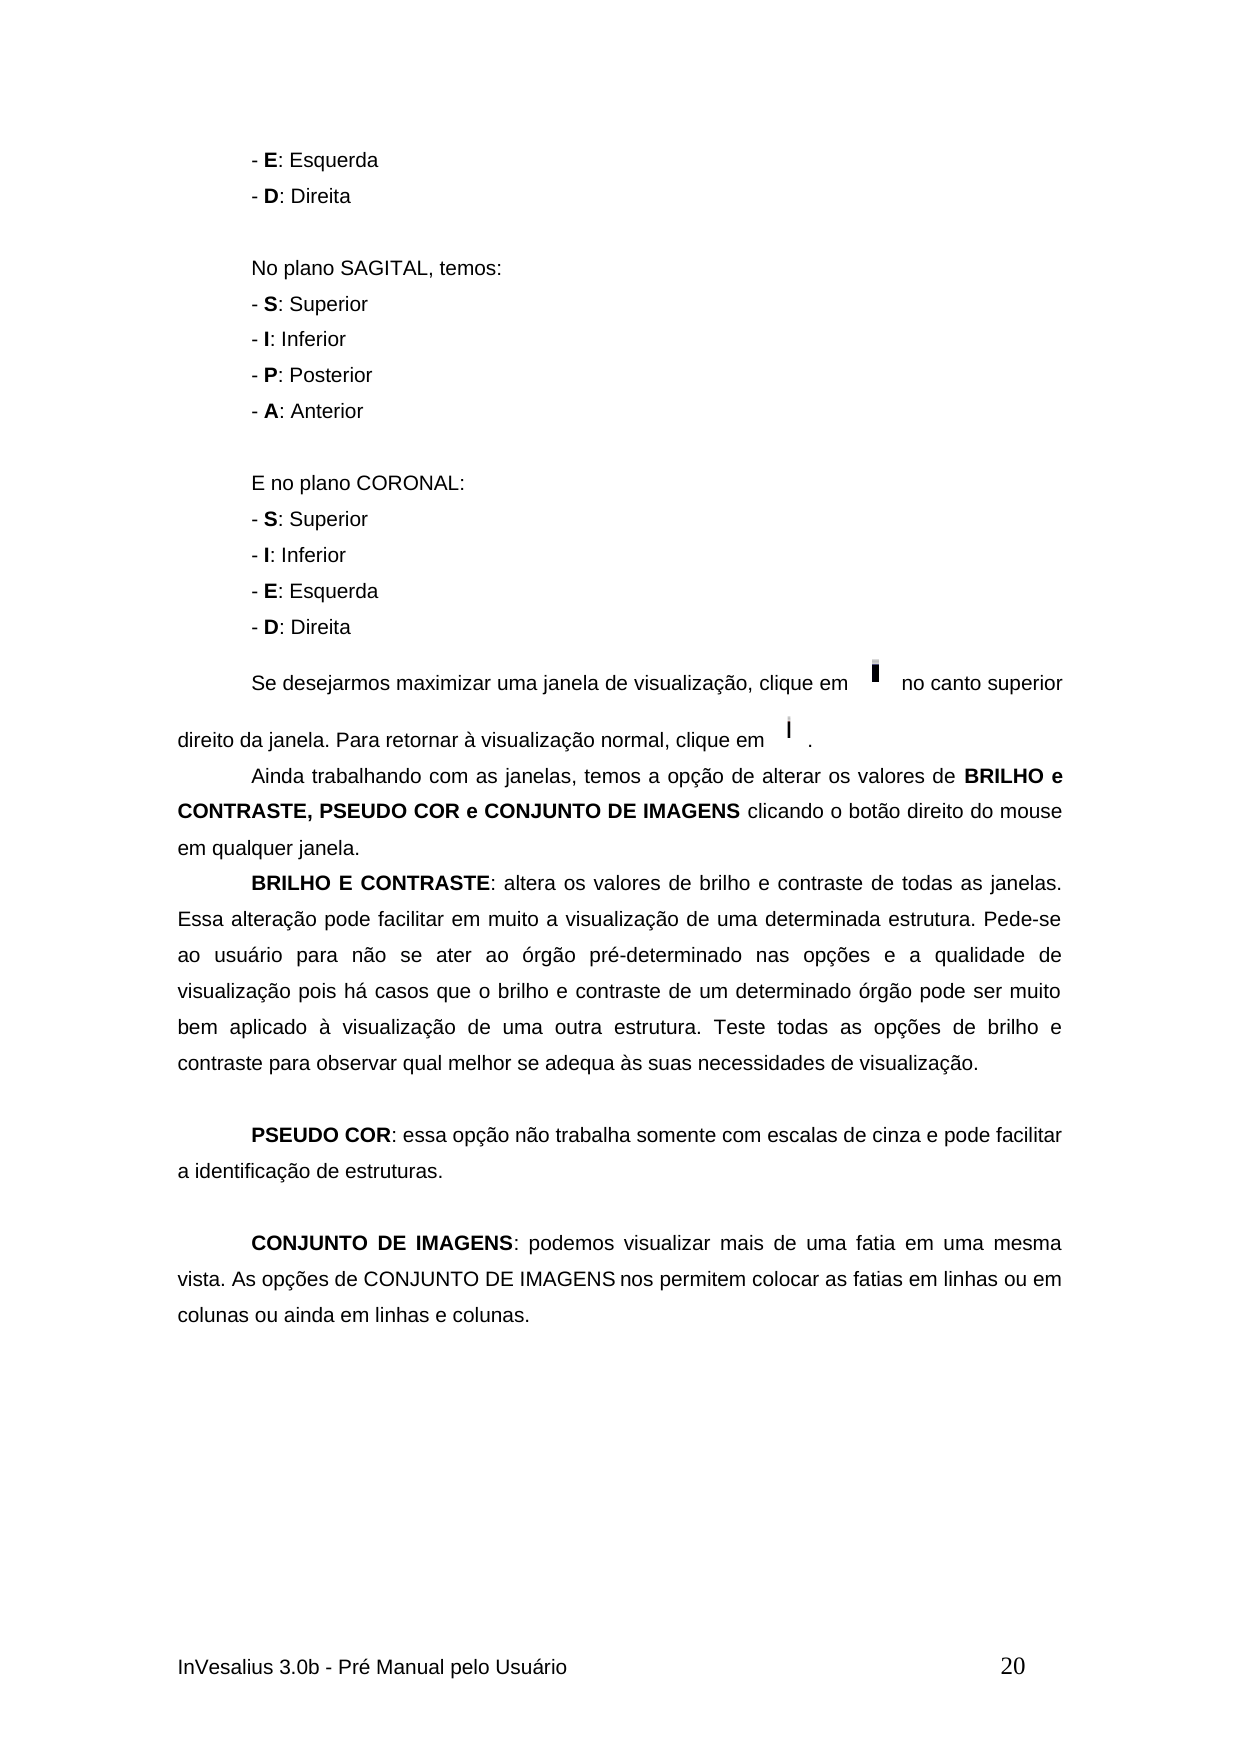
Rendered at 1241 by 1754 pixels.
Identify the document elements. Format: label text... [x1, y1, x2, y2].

text No plano SAGITAL, temos: [177, 255, 1063, 279]
text BRILHO E CONTRASTE: altera os valores de brilho e contraste de todas as janelas. Essa alteração pode facilitar em muito a visualização de uma determinada estrutura. Pede-se ao usuário para não se ater ao órgão pré-determinado nas opções e a qualidade de visualização pois há casos que o brilho e contraste de um determinado órgão pode ser muito bem aplicado à visualização de uma outra estrutura. Teste todas as opções de brilho e contraste para observar qual melhor se adequa às suas necessidades de visualização. [177, 871, 1063, 1075]
text - D: Direita [177, 183, 1063, 207]
text Se desejarmos maximizar uma janela de visualização, clique em no canto superior direito da janela. Para retornar à visualização normal, clique em . [177, 651, 1063, 751]
text - I: Inferior [177, 327, 1063, 351]
text Ainda trabalhando com as janelas, temos a opção de alterar os valores de BRILHO e CONTRASTE, PSEUDO COR e CONJUNTO DE IMAGENS clicando o botão direito do mouse em qualquer janela. [177, 763, 1063, 859]
text - A: Anterior [177, 399, 1063, 423]
text - I: Inferior [177, 543, 1063, 567]
text E no plano CORONAL: [177, 471, 1063, 495]
text - E: Esquerda [177, 148, 1063, 172]
text - D: Direita [177, 615, 1063, 639]
text - S: Superior [177, 291, 1063, 315]
text PSEUDO COR: essa opção não trabalha somente com escalas de cinza e pode facilitar a identificação de estruturas. [177, 1123, 1063, 1183]
text - P: Posterior [177, 363, 1063, 387]
text - E: Esquerda [177, 579, 1063, 603]
text - S: Superior [177, 507, 1063, 531]
text CONJUNTO DE IMAGENS: podemos visualizar mais de uma fatia em uma mesma vista. As opções de CONJUNTO DE IMAGENS nos permitem colocar as fatias em linhas ou em colunas ou ainda em linhas e colunas. [177, 1231, 1063, 1326]
